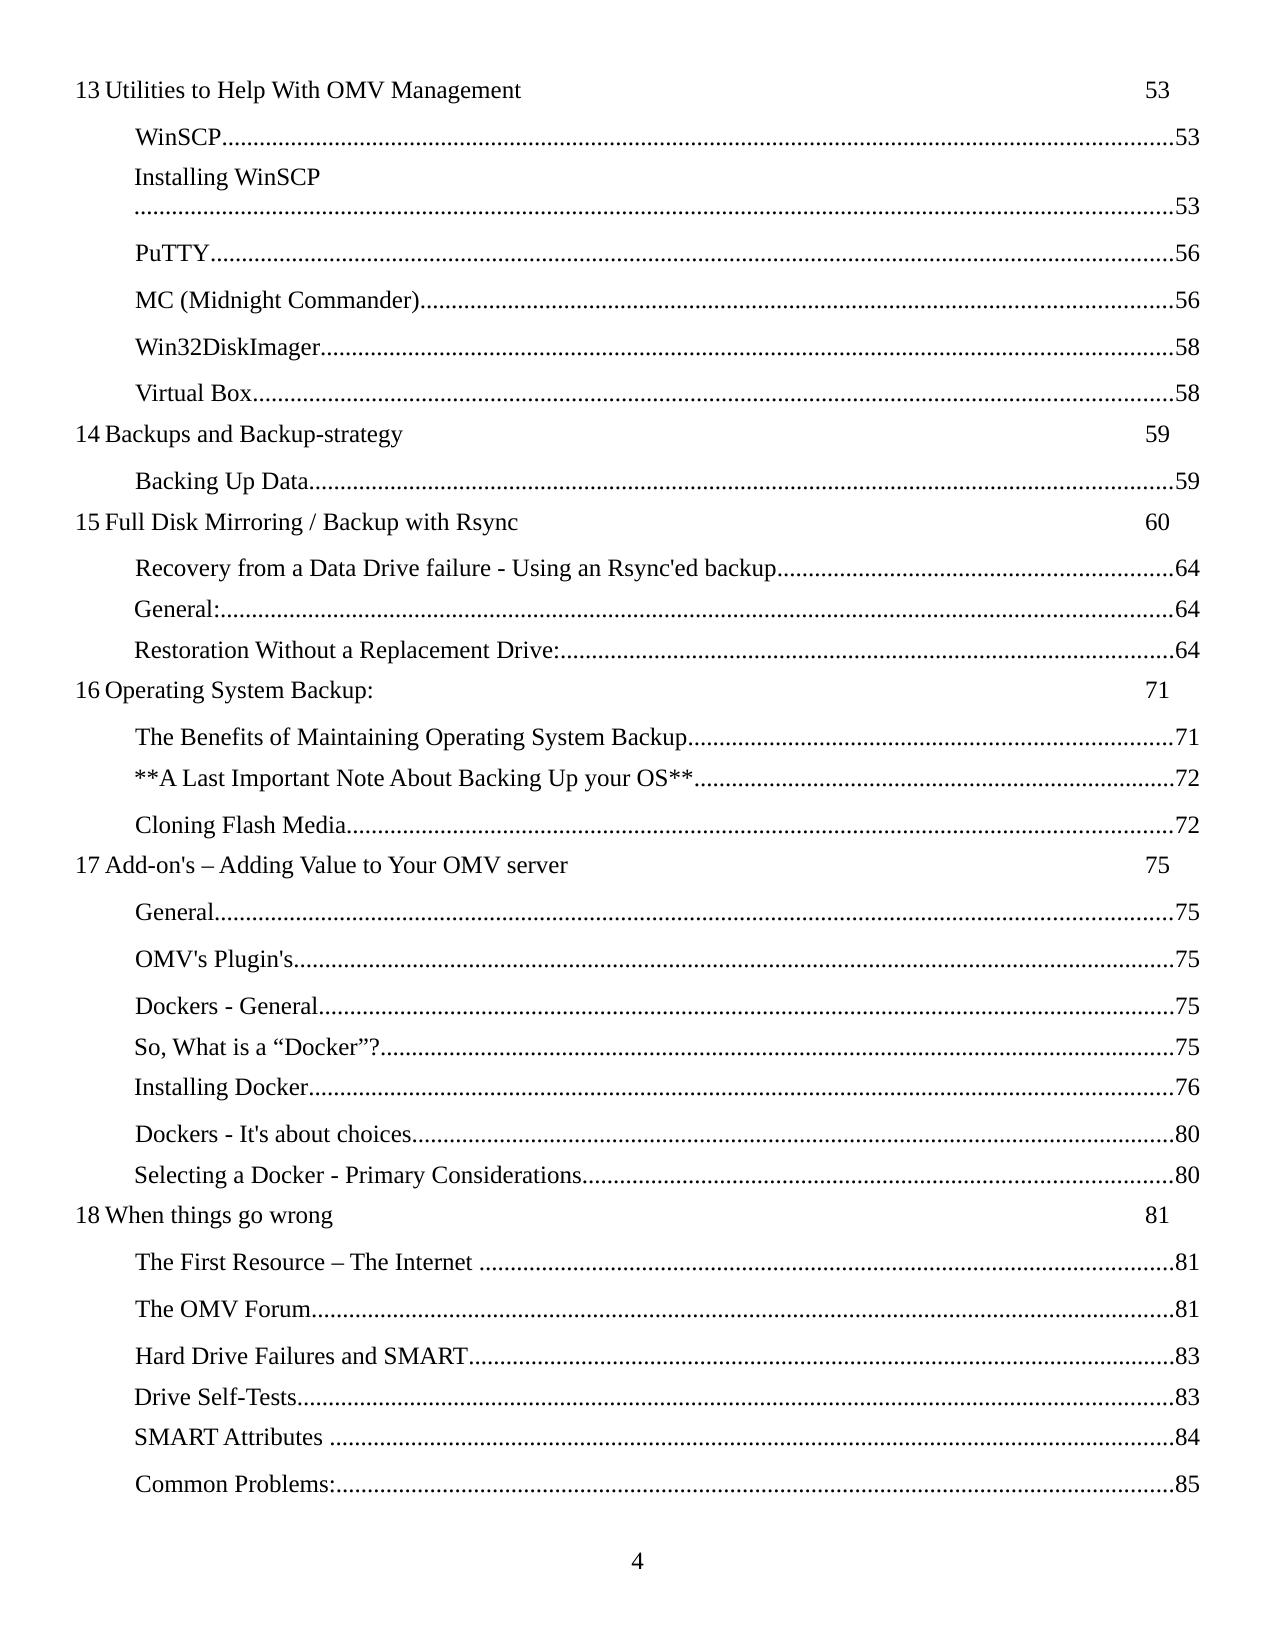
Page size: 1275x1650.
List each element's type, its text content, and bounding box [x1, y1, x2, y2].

text The Benefits of Maintaining Operating System Backup 71 [135, 722, 1200, 751]
text Recovery from a Data Drive failure - Using an Rsync'ed backup 64 [135, 553, 1200, 582]
text Common Problems: 85 [135, 1469, 1200, 1498]
text WinSCP 53 [135, 122, 1200, 151]
text Cloning Flash Media 72 [135, 810, 1200, 838]
text Win32DiskImager 58 [135, 332, 1200, 360]
text General 75 [135, 897, 1200, 926]
text SMART Attributes 84 [134, 1422, 1200, 1451]
text **A Last Important Note About Backing Up your OS** 72 [134, 763, 1200, 792]
text Installing Docker 76 [134, 1072, 1200, 1101]
text Hard Drive Failures and SMART 83 [135, 1341, 1200, 1369]
subtitle Add-on's – Adding Value to Your OMV server 75 [75, 851, 1170, 879]
text The First Resource – The Internet 81 [135, 1247, 1200, 1276]
text Installing WinSCP 53 [134, 162, 1200, 220]
subtitle Operating System Backup: 71 [75, 676, 1170, 704]
text Virtual Box 58 [135, 378, 1200, 407]
text PuTTY 56 [135, 238, 1200, 267]
text Selecting a Docker - Primary Considerations 80 [134, 1160, 1200, 1188]
subtitle Backups and Backup-strategy 59 [75, 419, 1170, 448]
subtitle When things go wrong 81 [75, 1201, 1170, 1229]
text Drive Self-Tests 83 [134, 1382, 1200, 1410]
text Dockers - General 75 [135, 991, 1200, 1019]
subtitle Utilities to Help With OMV Management 53 [75, 75, 1170, 104]
text OMV's Plugin's 75 [135, 944, 1200, 973]
text So, What is a “Docker”? 75 [134, 1032, 1200, 1060]
text Restoration Without a Replacement Drive: 64 [134, 635, 1200, 663]
subtitle Full Disk Mirroring / Backup with Rsync 60 [75, 507, 1170, 535]
text Dockers - It's about choices 80 [135, 1119, 1200, 1148]
text General: 64 [134, 594, 1200, 623]
text MC (Midnight Commander) 56 [135, 285, 1200, 313]
text The OMV Forum 81 [135, 1294, 1200, 1323]
text Backing Up Data 59 [135, 466, 1200, 494]
